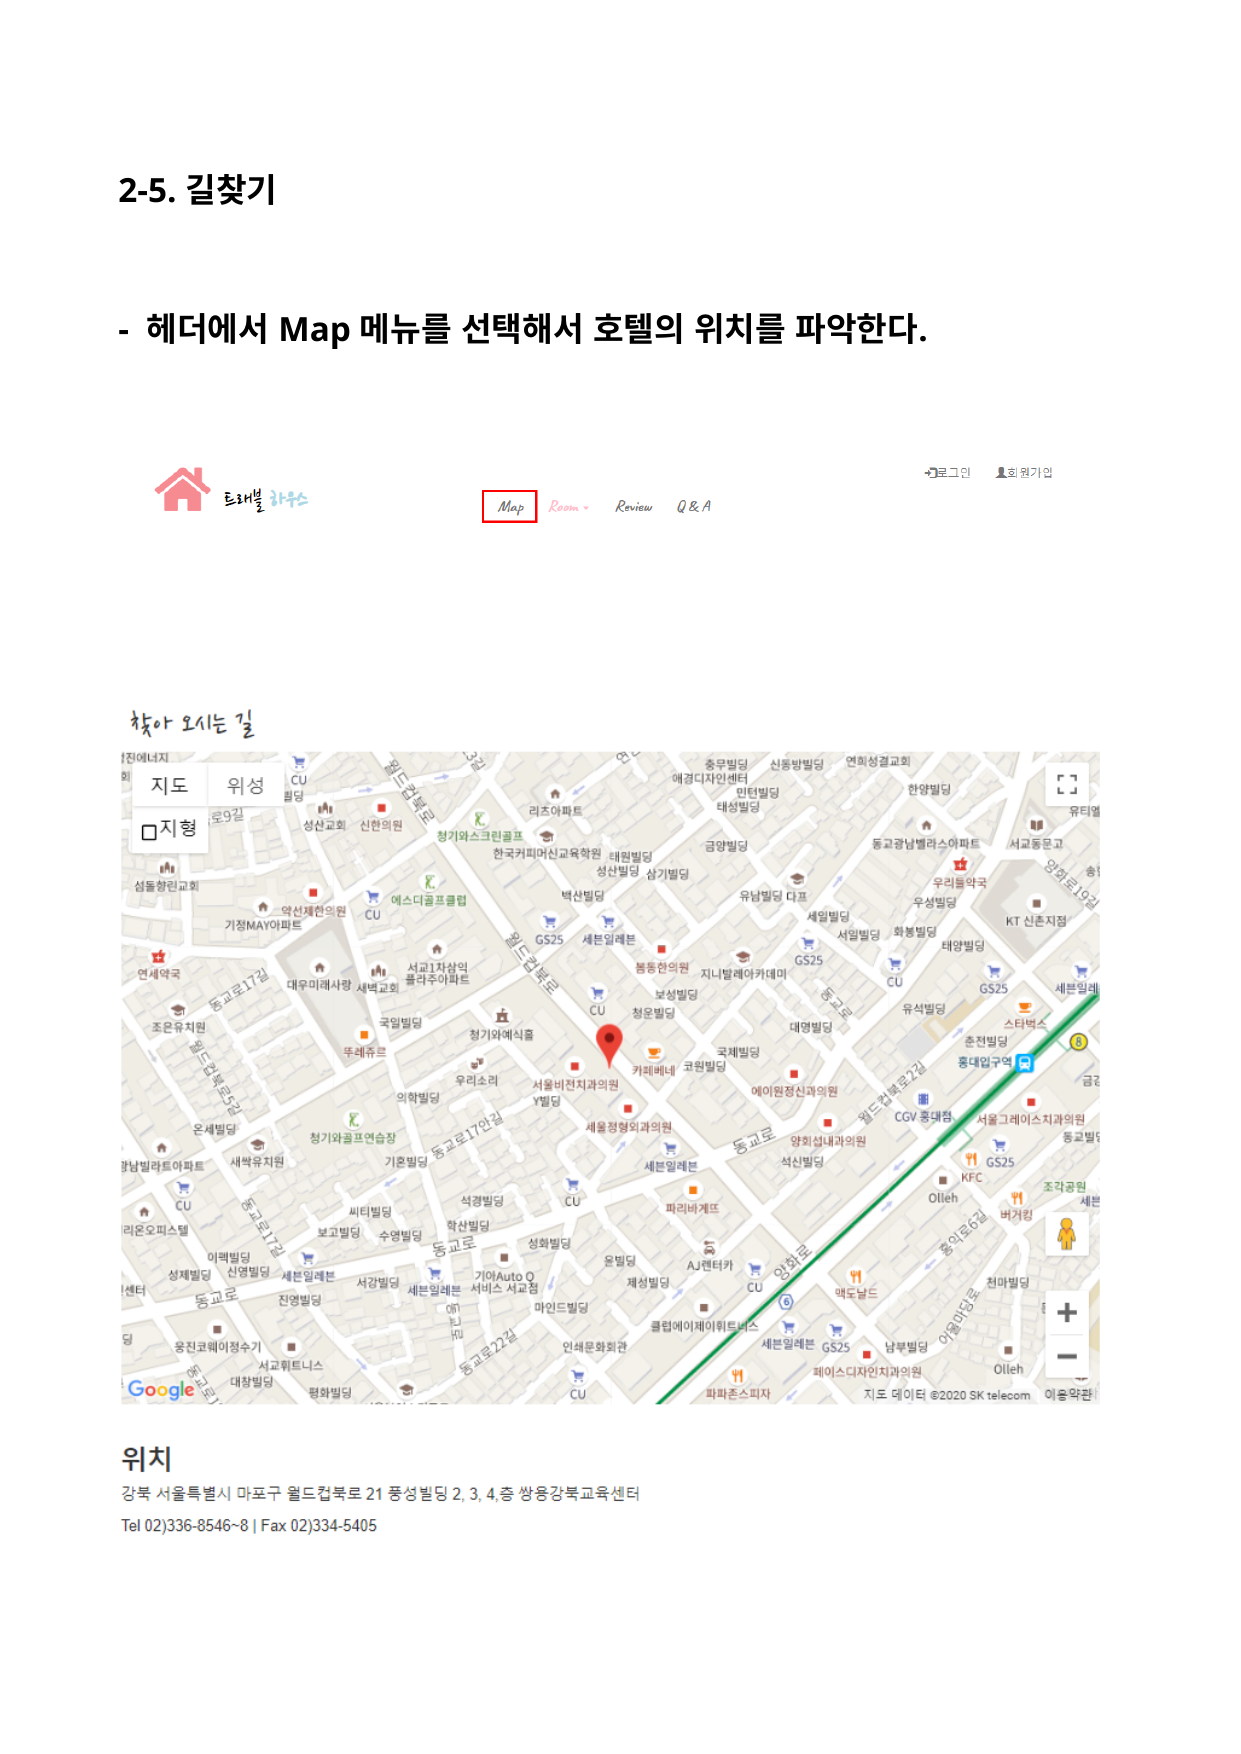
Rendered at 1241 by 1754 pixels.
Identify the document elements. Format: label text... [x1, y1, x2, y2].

picture [107, 689, 1112, 1547]
text 2-5. 길찾기 [118, 163, 1122, 212]
text - 헤더에서 Map 메뉴를 선택해서 호텔의 위치를 파악한다. [118, 303, 1122, 351]
picture [118, 454, 1123, 564]
